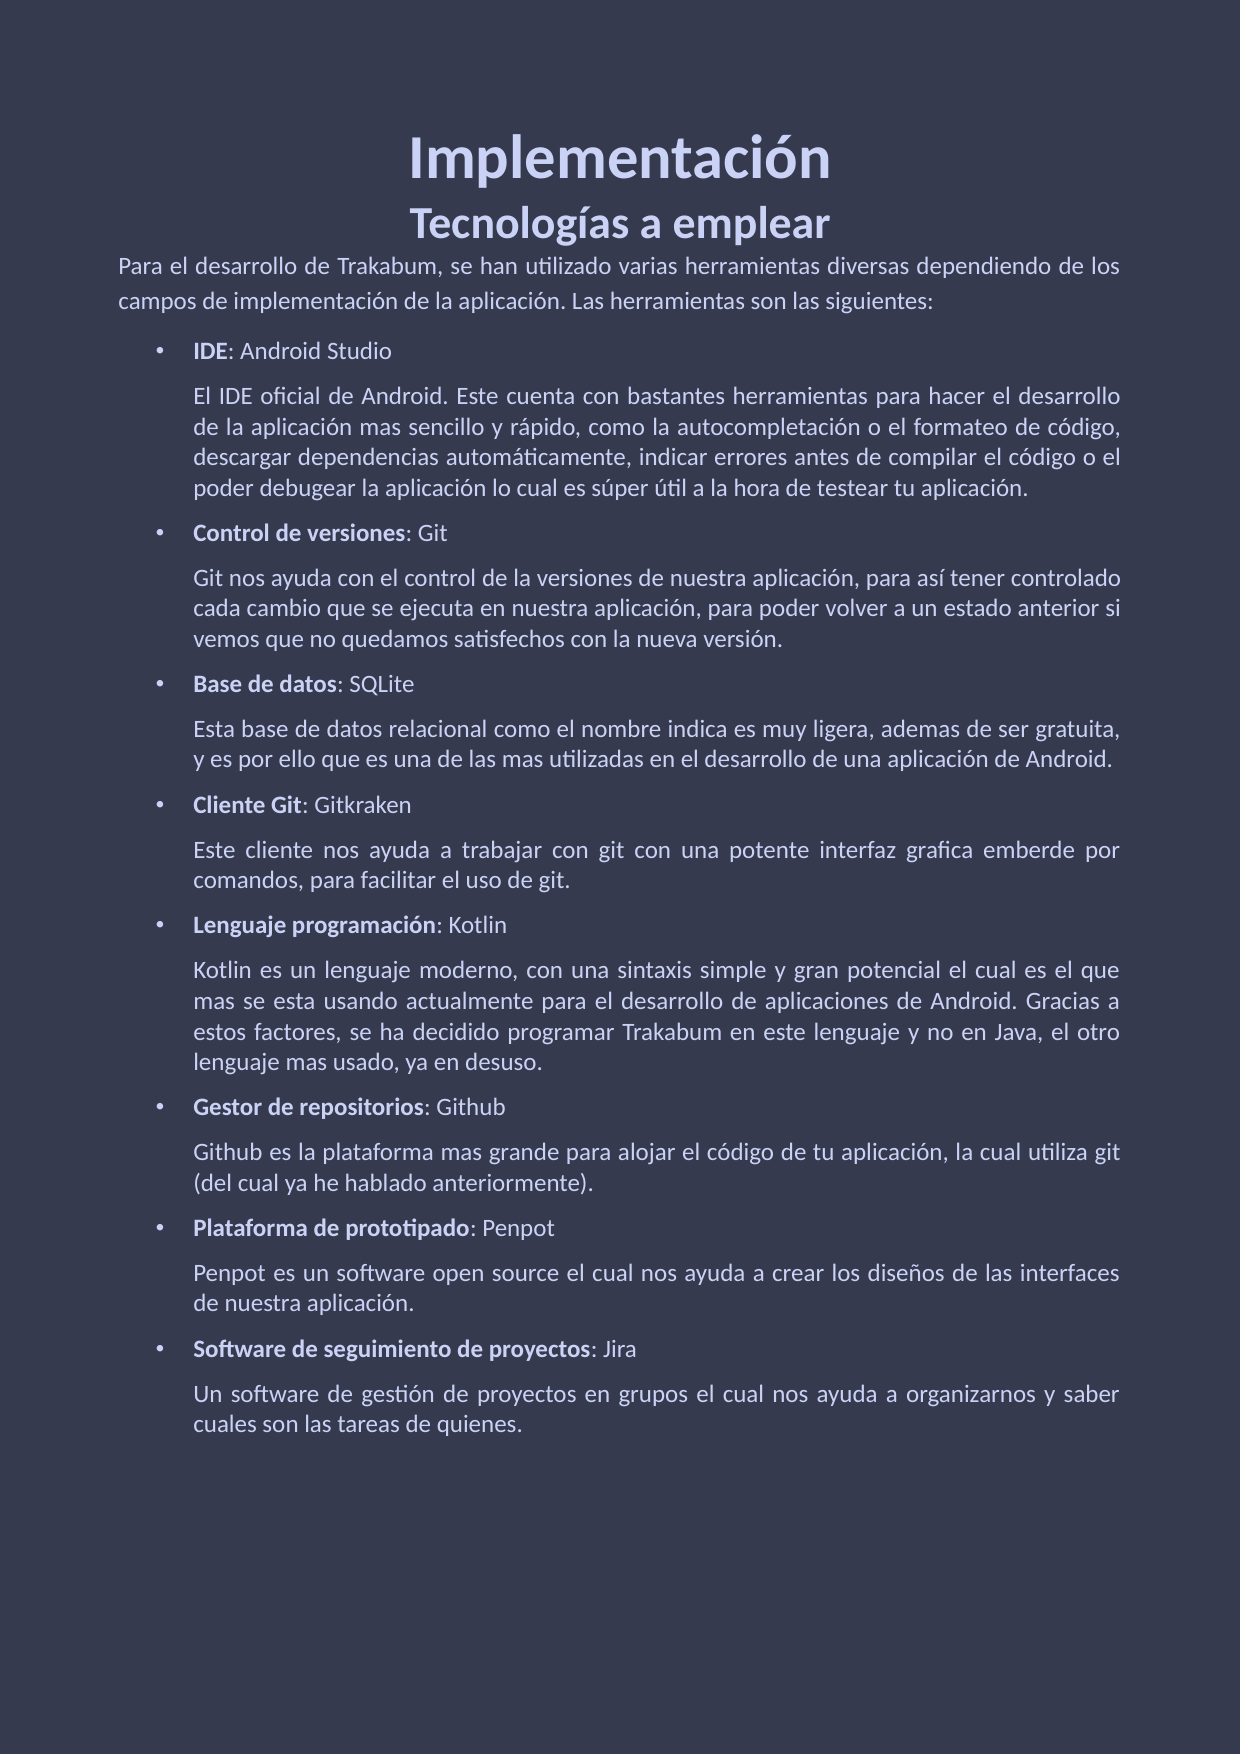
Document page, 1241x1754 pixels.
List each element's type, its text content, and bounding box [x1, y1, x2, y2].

list Plataforma de prototipado: Penpot [156, 1212, 1122, 1242]
list Gestor de repositorios: Github [156, 1091, 1122, 1122]
text Tecnologías a emplear [118, 194, 1122, 250]
list El IDE oficial de Android. Este cuenta con bastantes herramientas para hacer el desarrollo de la aplicación mas sencillo y rápido, como la autocompletación o el formateo de código, descargar dependencias automáticamente, indicar errores antes de compilar el código o el poder debugear la aplicación lo cual es súper útil a la hora de testear tu aplicación. [156, 380, 1122, 502]
list Esta base de datos relacional como el nombre indica es muy ligera, ademas de ser gratuita, y es por ello que es una de las mas utilizadas en el desarrollo de una aplicación de Android. [156, 713, 1122, 774]
list Un software de gestión de proyectos en grupos el cual nos ayuda a organizarnos y saber cuales son las tareas de quienes. [156, 1378, 1122, 1439]
text Implementación [118, 118, 1122, 194]
text Para el desarrollo de Trakabum, se han utilizado varias herramientas diversas dependiendo de los campos de implementación de la aplicación. Las herramientas son las siguientes: [118, 250, 1122, 316]
list Git nos ayuda con el control de la versiones de nuestra aplicación, para así tener controlado cada cambio que se ejecuta en nuestra aplicación, para poder volver a un estado anterior si vemos que no quedamos satisfechos con la nueva versión. [156, 562, 1122, 653]
list Control de versiones: Git [156, 517, 1122, 547]
list Github es la plataforma mas grande para alojar el código de tu aplicación, la cual utiliza git (del cual ya he hablado anteriormente). [156, 1136, 1122, 1197]
list Kotlin es un lenguaje moderno, con una sintaxis simple y gran potencial el cual es el que mas se esta usando actualmente para el desarrollo de aplicaciones de Android. Gracias a estos factores, se ha decidido programar Trakabum en este lenguaje y no en Java, el otro lenguaje mas usado, ya en desuso. [156, 954, 1122, 1077]
list Penpot es un software open source el cual nos ayuda a crear los diseños de las interfaces de nuestra aplicación. [156, 1257, 1122, 1318]
list IDE: Android Studio [156, 335, 1122, 366]
list Base de datos: SQLite [156, 668, 1122, 698]
list Software de seguimiento de proyectos: Jira [156, 1333, 1122, 1363]
list Lenguaje programación: Kotlin [156, 909, 1122, 940]
list Este cliente nos ayuda a trabajar con git con una potente interfaz grafica emberde por comandos, para facilitar el uso de git. [156, 834, 1122, 895]
list Cliente Git: Gitkraken [156, 789, 1122, 819]
